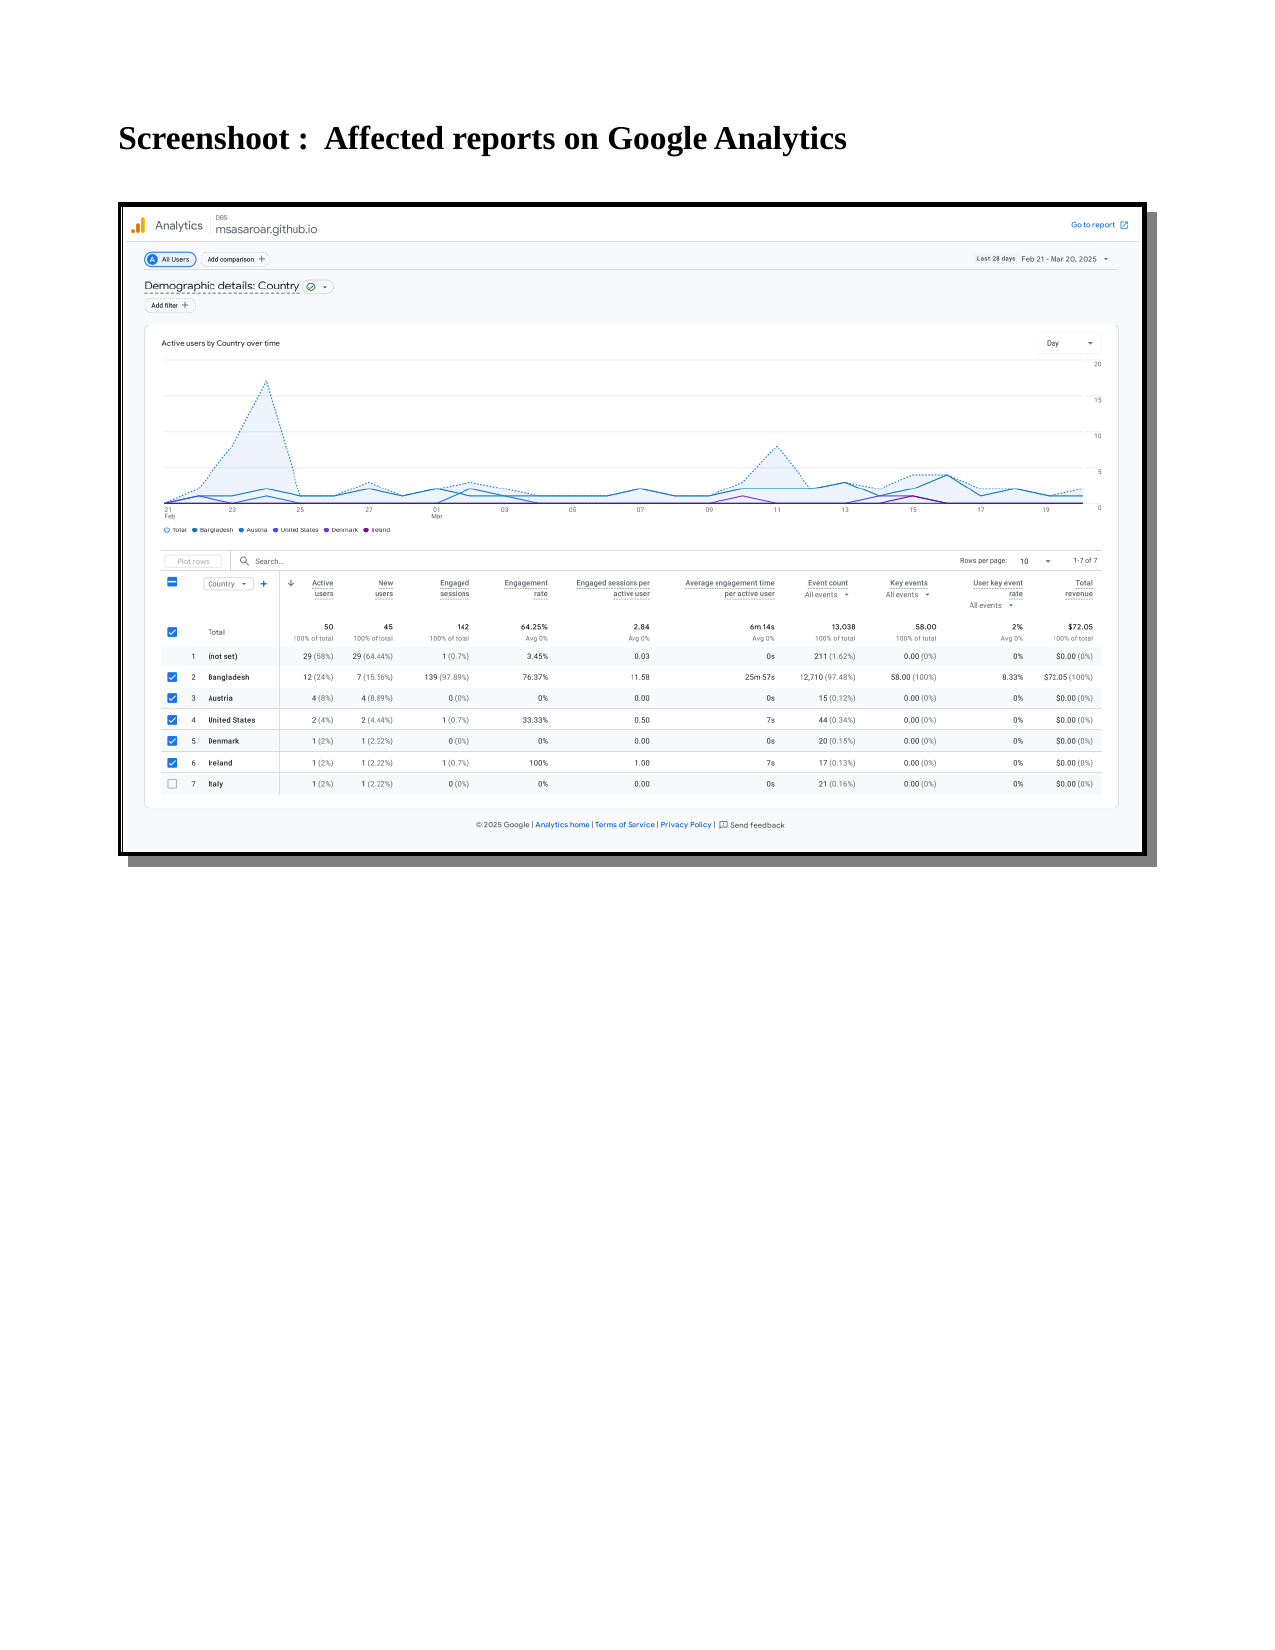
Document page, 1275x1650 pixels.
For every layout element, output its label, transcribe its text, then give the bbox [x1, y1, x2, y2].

text [123, 207, 1142, 852]
picture [126, 209, 1139, 849]
text Screenshoot : Affected reports on Google Analytics [118, 118, 1157, 156]
